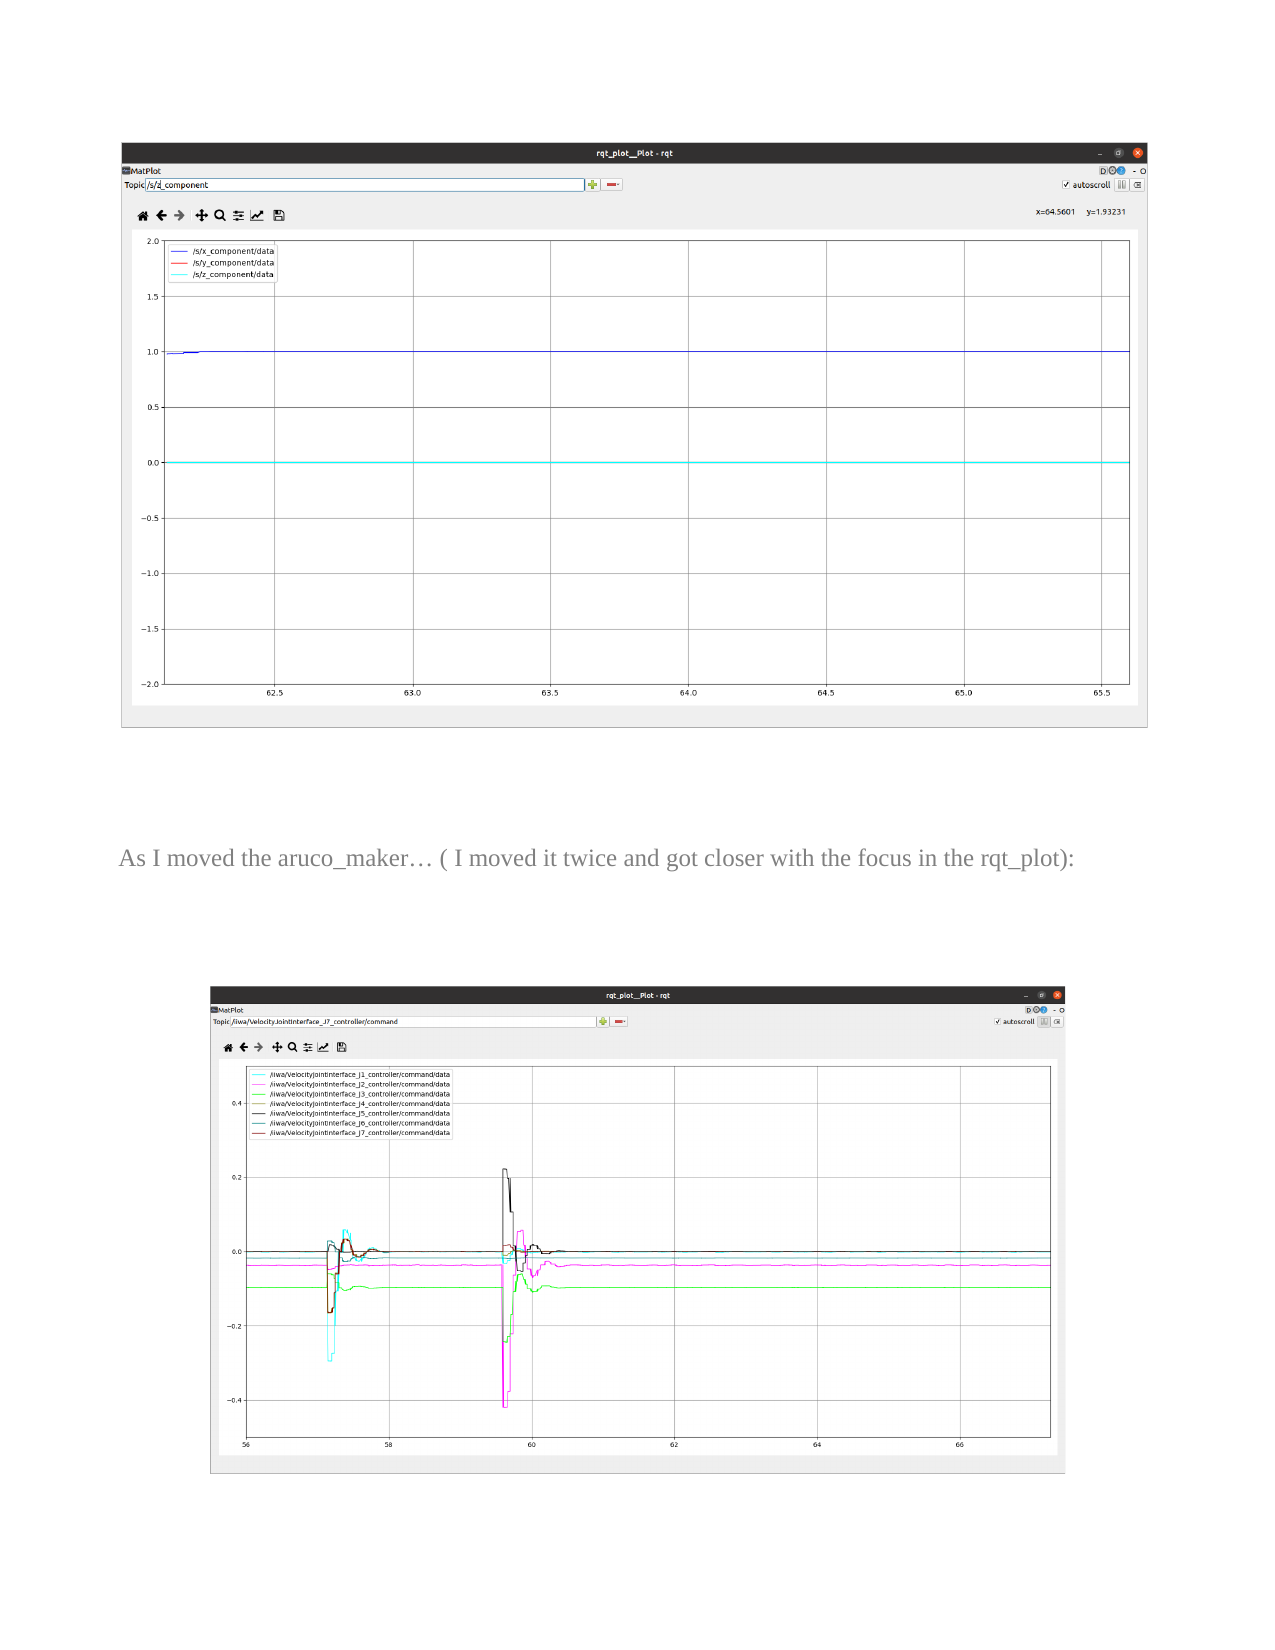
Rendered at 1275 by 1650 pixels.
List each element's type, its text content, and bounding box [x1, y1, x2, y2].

picture [210, 986, 1066, 1474]
picture [121, 142, 1148, 728]
text As I moved the aruco_maker… ( I moved it twice and got closer with the focus in the rqt_plot): [118, 843, 1157, 871]
